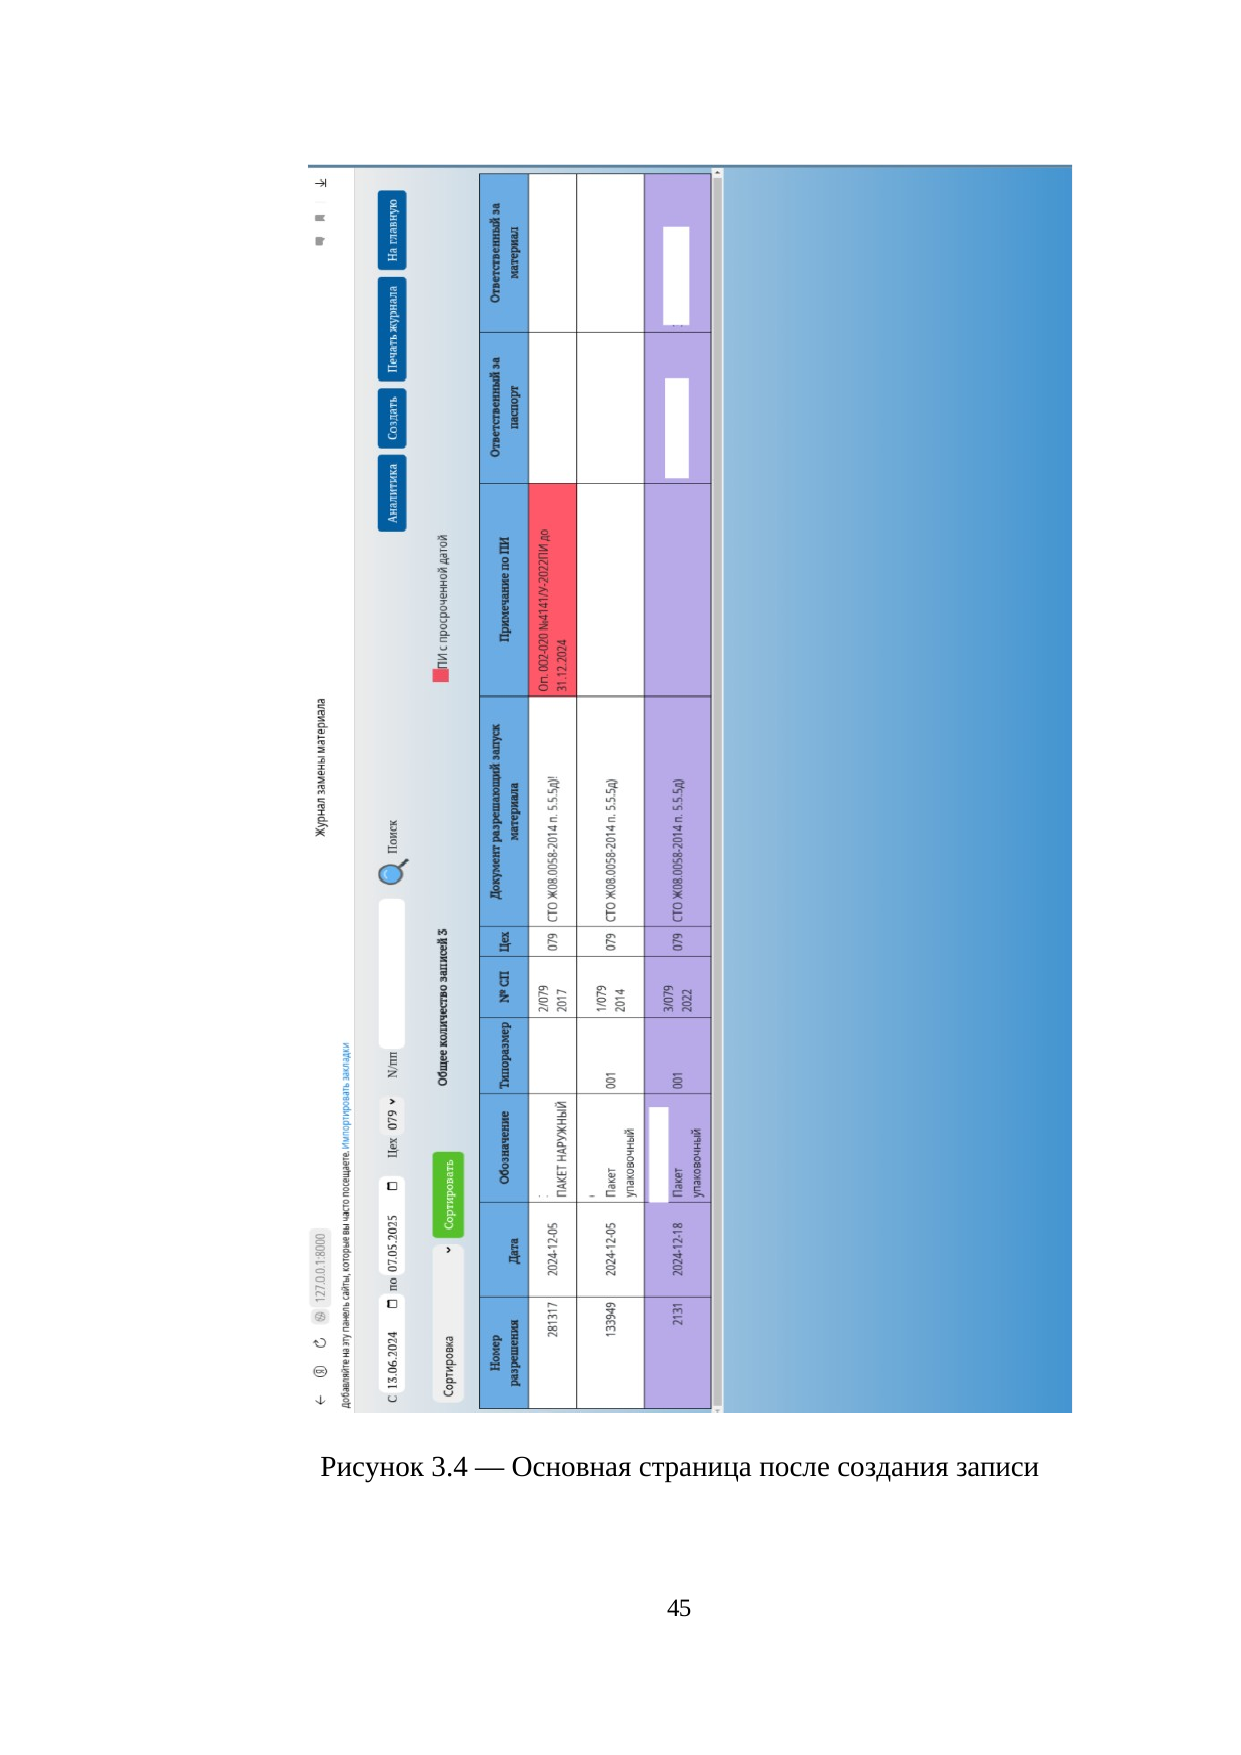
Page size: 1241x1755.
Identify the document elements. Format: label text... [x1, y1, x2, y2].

text Рисунок 3.4 — Основная страница после создания записи [132, 1449, 1227, 1483]
picture [307, 164, 1073, 1413]
